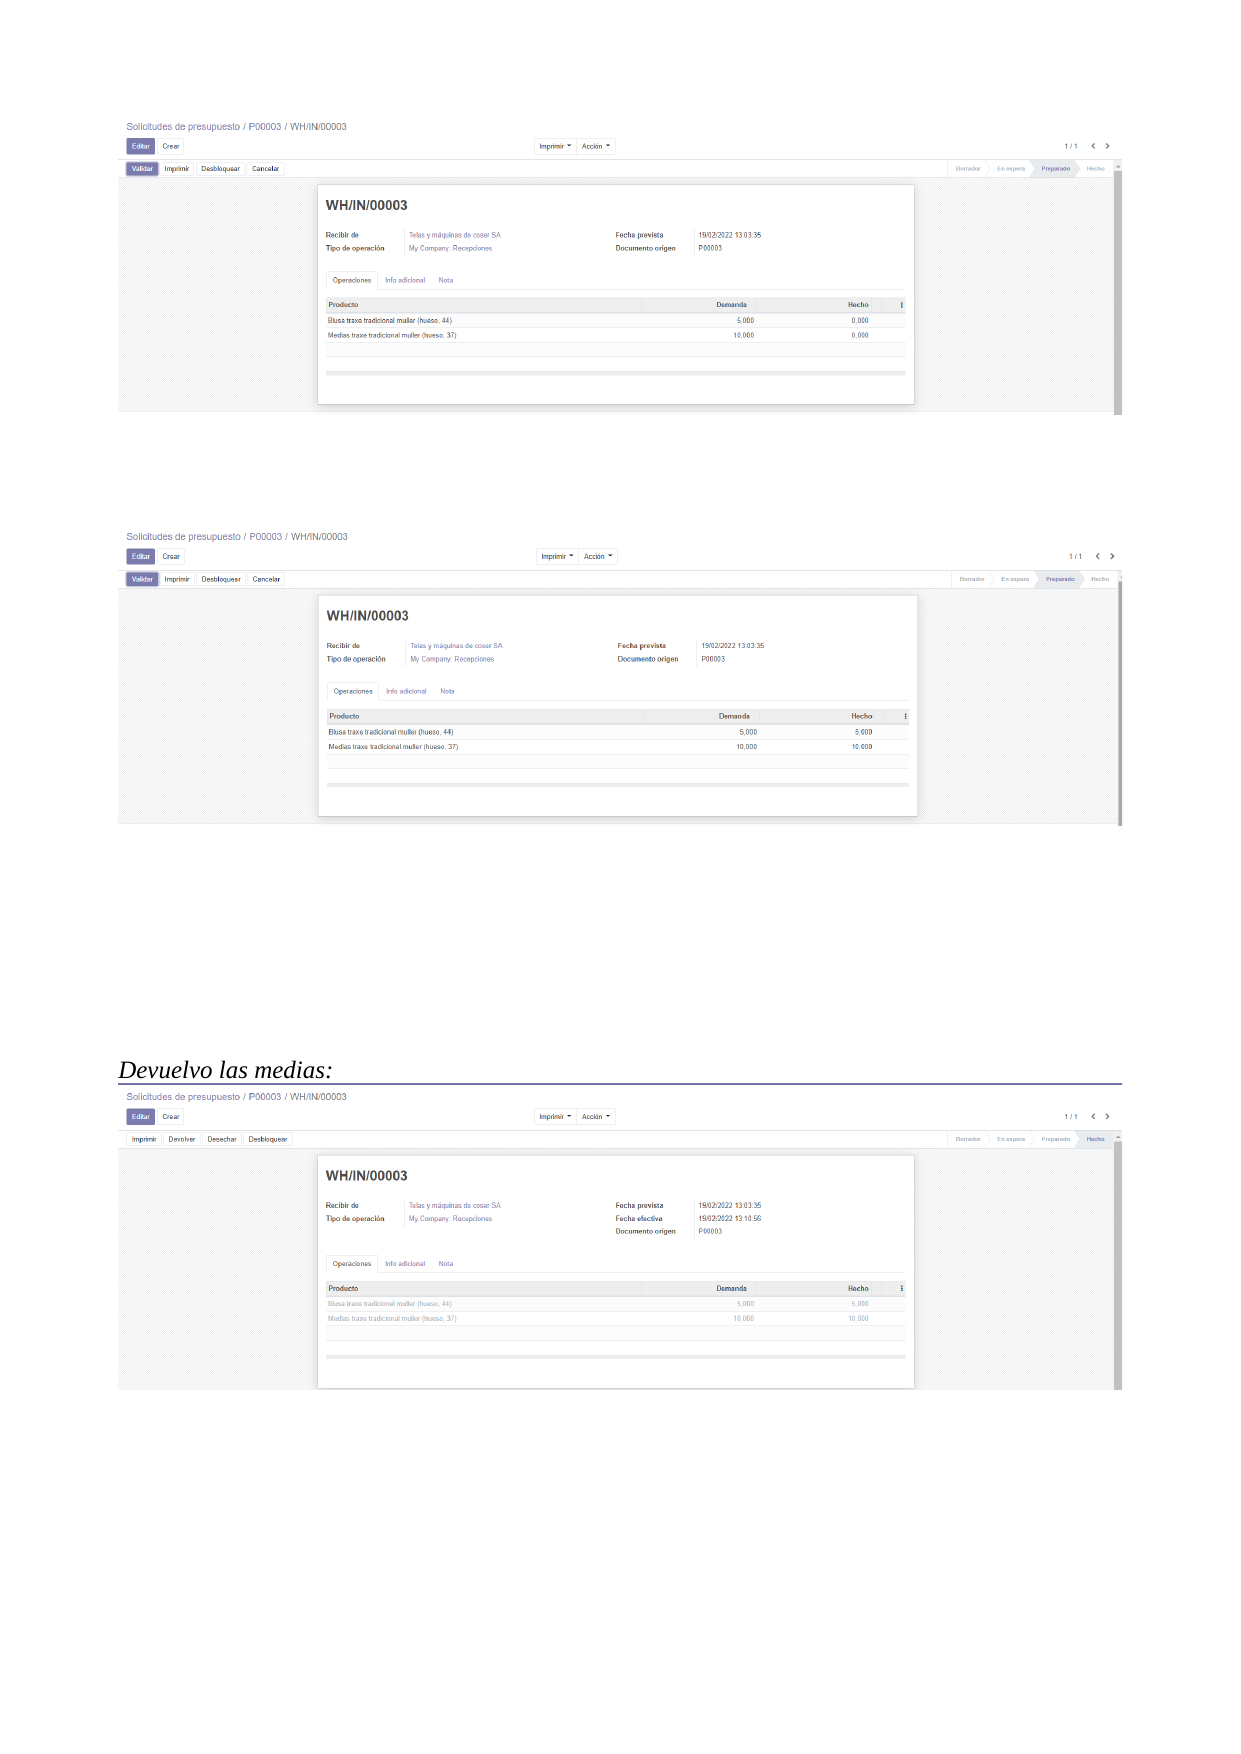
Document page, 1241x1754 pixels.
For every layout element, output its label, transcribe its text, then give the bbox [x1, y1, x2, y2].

picture [118, 529, 1123, 826]
picture [118, 1083, 1123, 1390]
picture [118, 118, 1123, 415]
text Devuelvo las medias: [118, 1055, 1122, 1083]
